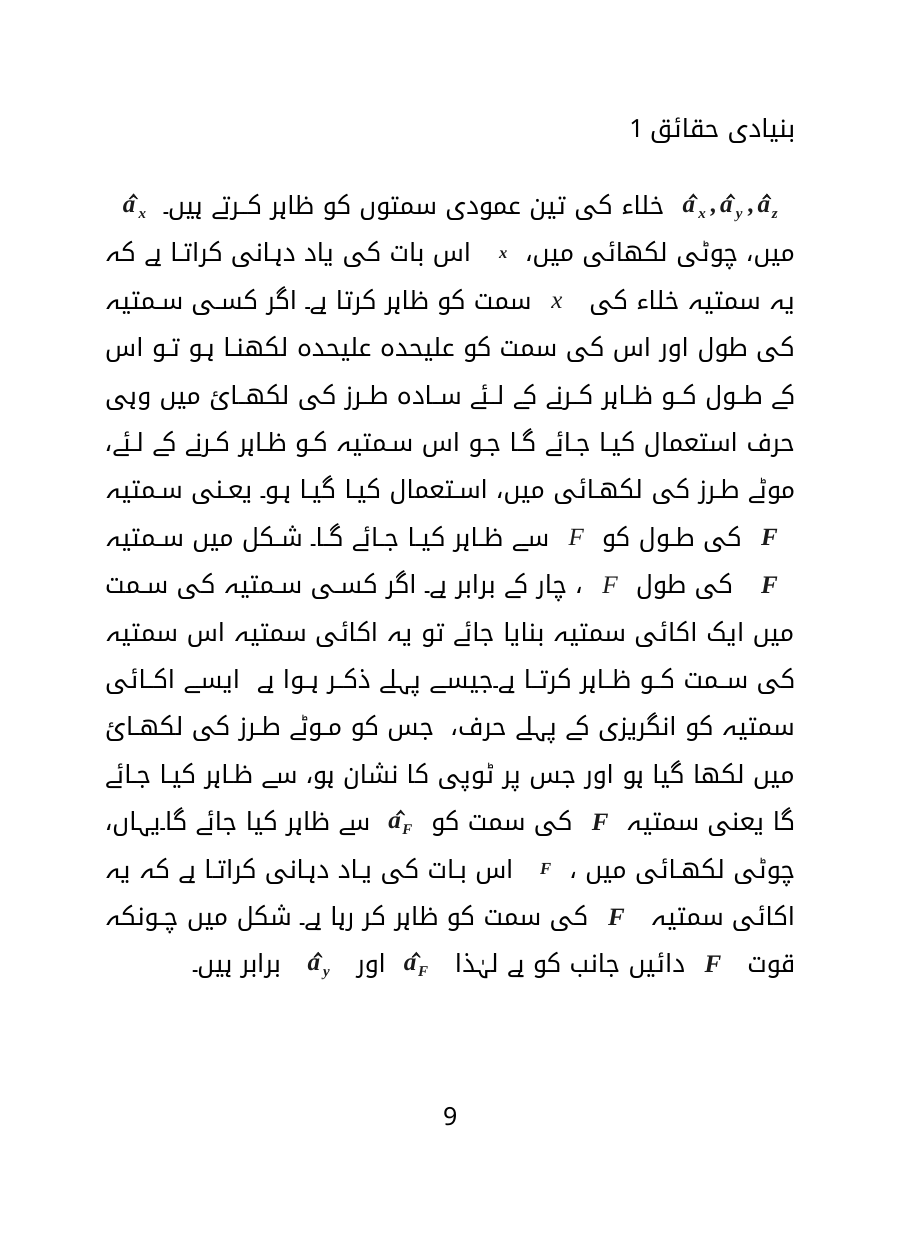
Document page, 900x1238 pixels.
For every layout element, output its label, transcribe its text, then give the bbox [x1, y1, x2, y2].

text وہ خط جس کا طول اور سمت معین ہو، اسے سمتیہ کہتے ہیں۔ سمتیہ کو انگریزی یا لاطینی زبان کے چھوٹے یا بڑے حروف، جن کو موٹے طرز کی لکھائی میں لکھا گیا ہو، سے ظاہر کیا جائے گا، مثلاً قوت کو سے ظاہر کیا جائے گا۔یہاں شکل 1.1 سے رجوع کرنا بہتر ہے۔ ایک ایسا سمتیہ جس کی طول ایک ہو، کو اکائی سمتیہ کہتے ہیں۔ اس کتاب میں اکائی سمتیہ کو انگریزی کے پہلے حرف جس کو موٹے طرز کی لکھائ میں لکھا گیا ہو اور جس پر ٹوپی کا نشان ہو سے ظاہر کیا جائے گا، مثلاً اکائی سمتیہخلاء کی تین عمودی سمتوں کو ظاہر کرتے ہیں۔میں، چوٹی لکھائی میں، اس بات کی یاد دہانی کراتا ہے کہ یہ سمتیہ خلاء کی سمت کو ظاہر کرتا ہے۔ اگر کسی سمتیہ کی طول اور اس کی سمت کو علیحدہ علیحدہ لکھنا ہو تو اس کے طول کو ظاہر کرنے کے لئے سادہ طرز کی لکھائ میں وہی حرف استعمال کیا جائے گا جو اس سمتیہ کو ظاہر کرنے کے لئے، موٹے طرز کی لکھائی میں، استعمال کیا گیا ہو۔ یعنی سمتیہکی طول کوسے ظاہر کیا جائے گا۔ شکل میں سمتیہ کی طول، چار کے برابر ہے۔ اگر کسی سمتیہ کی سمت میں ایک اکائی سمتیہ بنایا جائے تو یہ اکائی سمتیہ اس سمتیہ کی سمت کو ظاہر کرتا ہے۔جیسے پہلے ذکر ہوا ہے ایسے اکائی سمتیہ کو انگریزی کے پہلے حرف، جس کو موٹے طرز کی لکھائ میں لکھا گیا ہو اور جس پر ٹوپی کا نشان ہو، سے ظاہر کیا جائے گا یعنی سمتیہکی سمت کوسے ظاہر کیا جائے گا۔یہاں، چوٹی لکھائی میں ، اس بات کی یاد دہانی کراتا ہے کہ یہ اکائی سمتیہ کی سمت کو ظاہر کر رہا ہے۔ شکل میں چونکہ قوت دائیں جانب کو ہے لہٰذا اور برابر ہیں۔ [105, 182, 795, 988]
